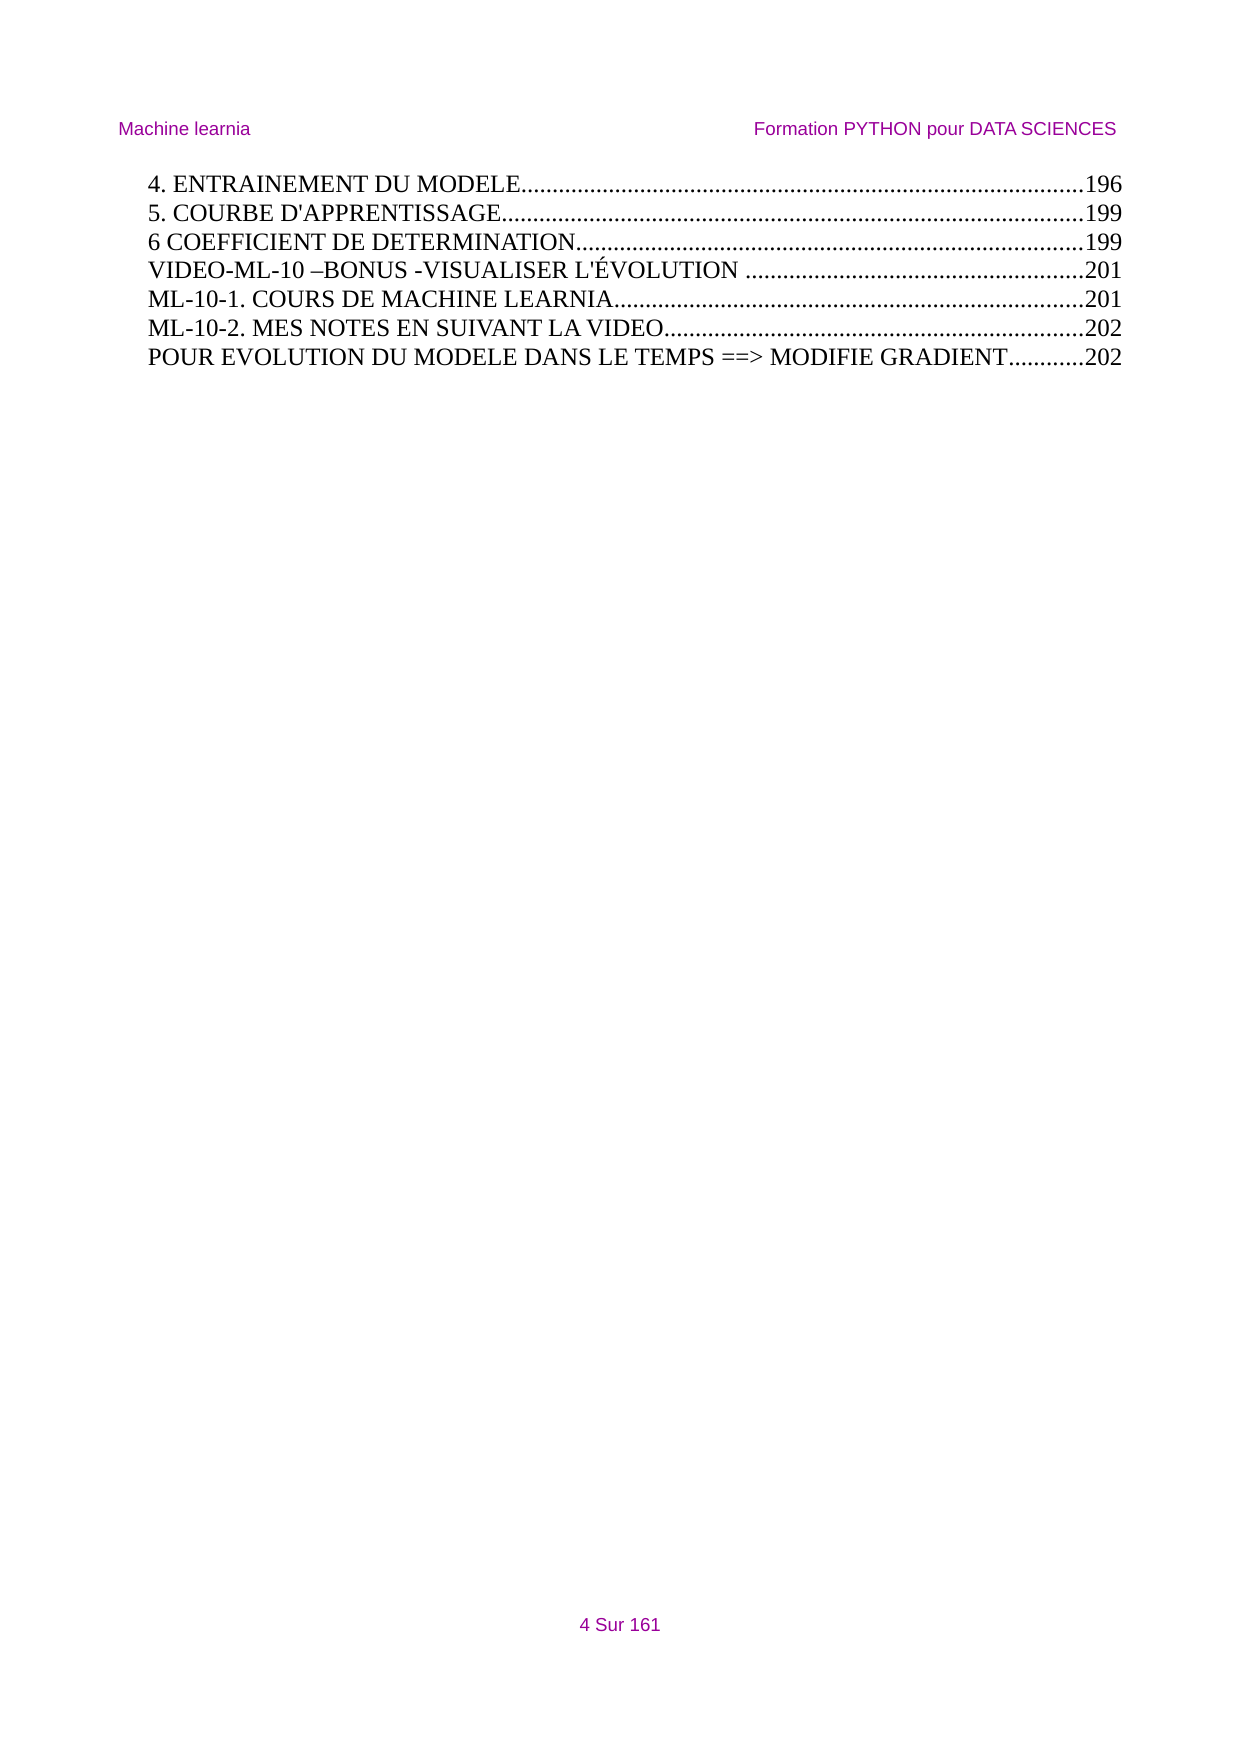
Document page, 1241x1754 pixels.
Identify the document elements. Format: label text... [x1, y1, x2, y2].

text 4. ENTRAINEMENT DU MODELE 196 [148, 169, 1122, 198]
text ML-10-2. MES NOTES EN SUIVANT LA VIDEO 202 [148, 313, 1122, 342]
text ML-10-1. COURS DE MACHINE LEARNIA 201 [148, 284, 1122, 313]
text POUR EVOLUTION DU MODELE DANS LE TEMPS ==> MODIFIE GRADIENT 202 [148, 342, 1122, 370]
text 6 COEFFICIENT DE DETERMINATION 199 [148, 227, 1122, 255]
text 5. COURBE D'APPRENTISSAGE 199 [148, 198, 1122, 227]
text VIDEO-ML-10 –BONUS -VISUALISER L'ÉVOLUTION 201 [148, 255, 1122, 284]
